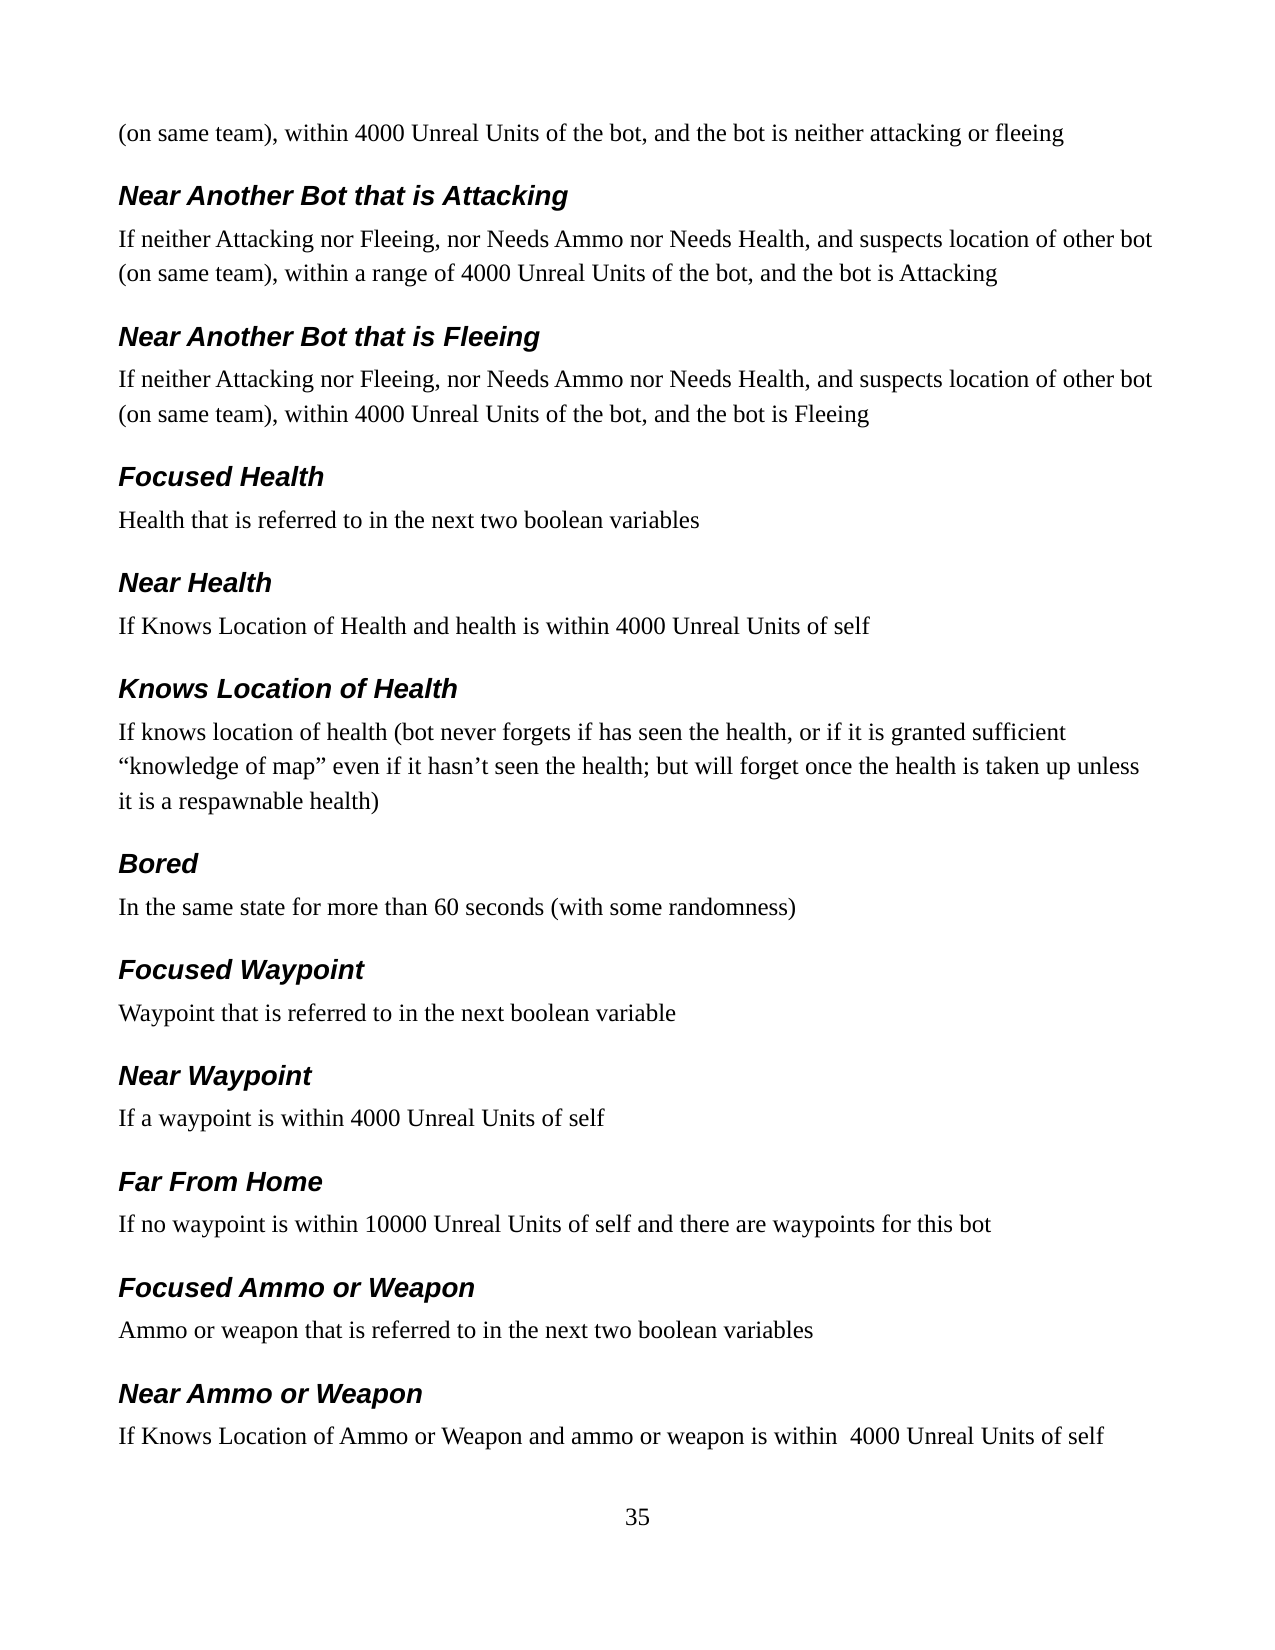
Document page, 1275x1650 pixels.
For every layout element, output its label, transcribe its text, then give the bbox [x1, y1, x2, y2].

subtitle Near Health [118, 566, 1157, 598]
subtitle Near Another Bot that is Fleeing [118, 320, 1157, 352]
text If knows location of health (bot never forgets if has seen the health, or if it is granted sufficient “knowledge of map” even if it hasn’t seen the health; but will forget once the health is taken up unless it is a respawnable health) [118, 717, 1157, 814]
subtitle Far From Home [118, 1165, 1157, 1197]
text If Knows Location of Health and health is within 4000 Unreal Units of self [118, 611, 1157, 639]
subtitle Knows Location of Health [118, 672, 1157, 704]
text If neither Attacking nor Fleeing, nor Needs Ammo nor Needs Health, and suspects location of other bot (on same team), within a range of 4000 Unreal Units of the bot, and the bot is Attacking [118, 224, 1157, 287]
subtitle Near Ammo or Weapon [118, 1377, 1157, 1409]
text In the same state for more than 60 seconds (with some randomness) [118, 892, 1157, 920]
subtitle Focused Health [118, 461, 1157, 492]
subtitle Focused Waypoint [118, 953, 1157, 985]
text If neither Attacking nor Fleeing, nor Needs Ammo nor Needs Health, and suspects location of other bot (on same team), within 4000 Unreal Units of the bot, and the bot is Fleeing [118, 364, 1157, 428]
text If Knows Location of Ammo or Weapon and ammo or weapon is within 4000 Unreal Units of self [118, 1421, 1157, 1450]
text If no waypoint is within 10000 Unreal Units of self and there are waypoints for this bot [118, 1209, 1157, 1238]
text (on same team), within 4000 Unreal Units of the bot, and the bot is neither attacking or fleeing [118, 118, 1157, 147]
text Waypoint that is referred to in the next boolean variable [118, 998, 1157, 1026]
subtitle Near Waypoint [118, 1059, 1157, 1091]
text If a waypoint is within 4000 Unreal Units of self [118, 1103, 1157, 1132]
text Ammo or weapon that is referred to in the next two boolean variables [118, 1315, 1157, 1344]
subtitle Near Another Bot that is Attacking [118, 180, 1157, 212]
text Health that is referred to in the next two boolean variables [118, 505, 1157, 534]
subtitle Focused Ammo or Weapon [118, 1271, 1157, 1303]
subtitle Bored [118, 847, 1157, 879]
